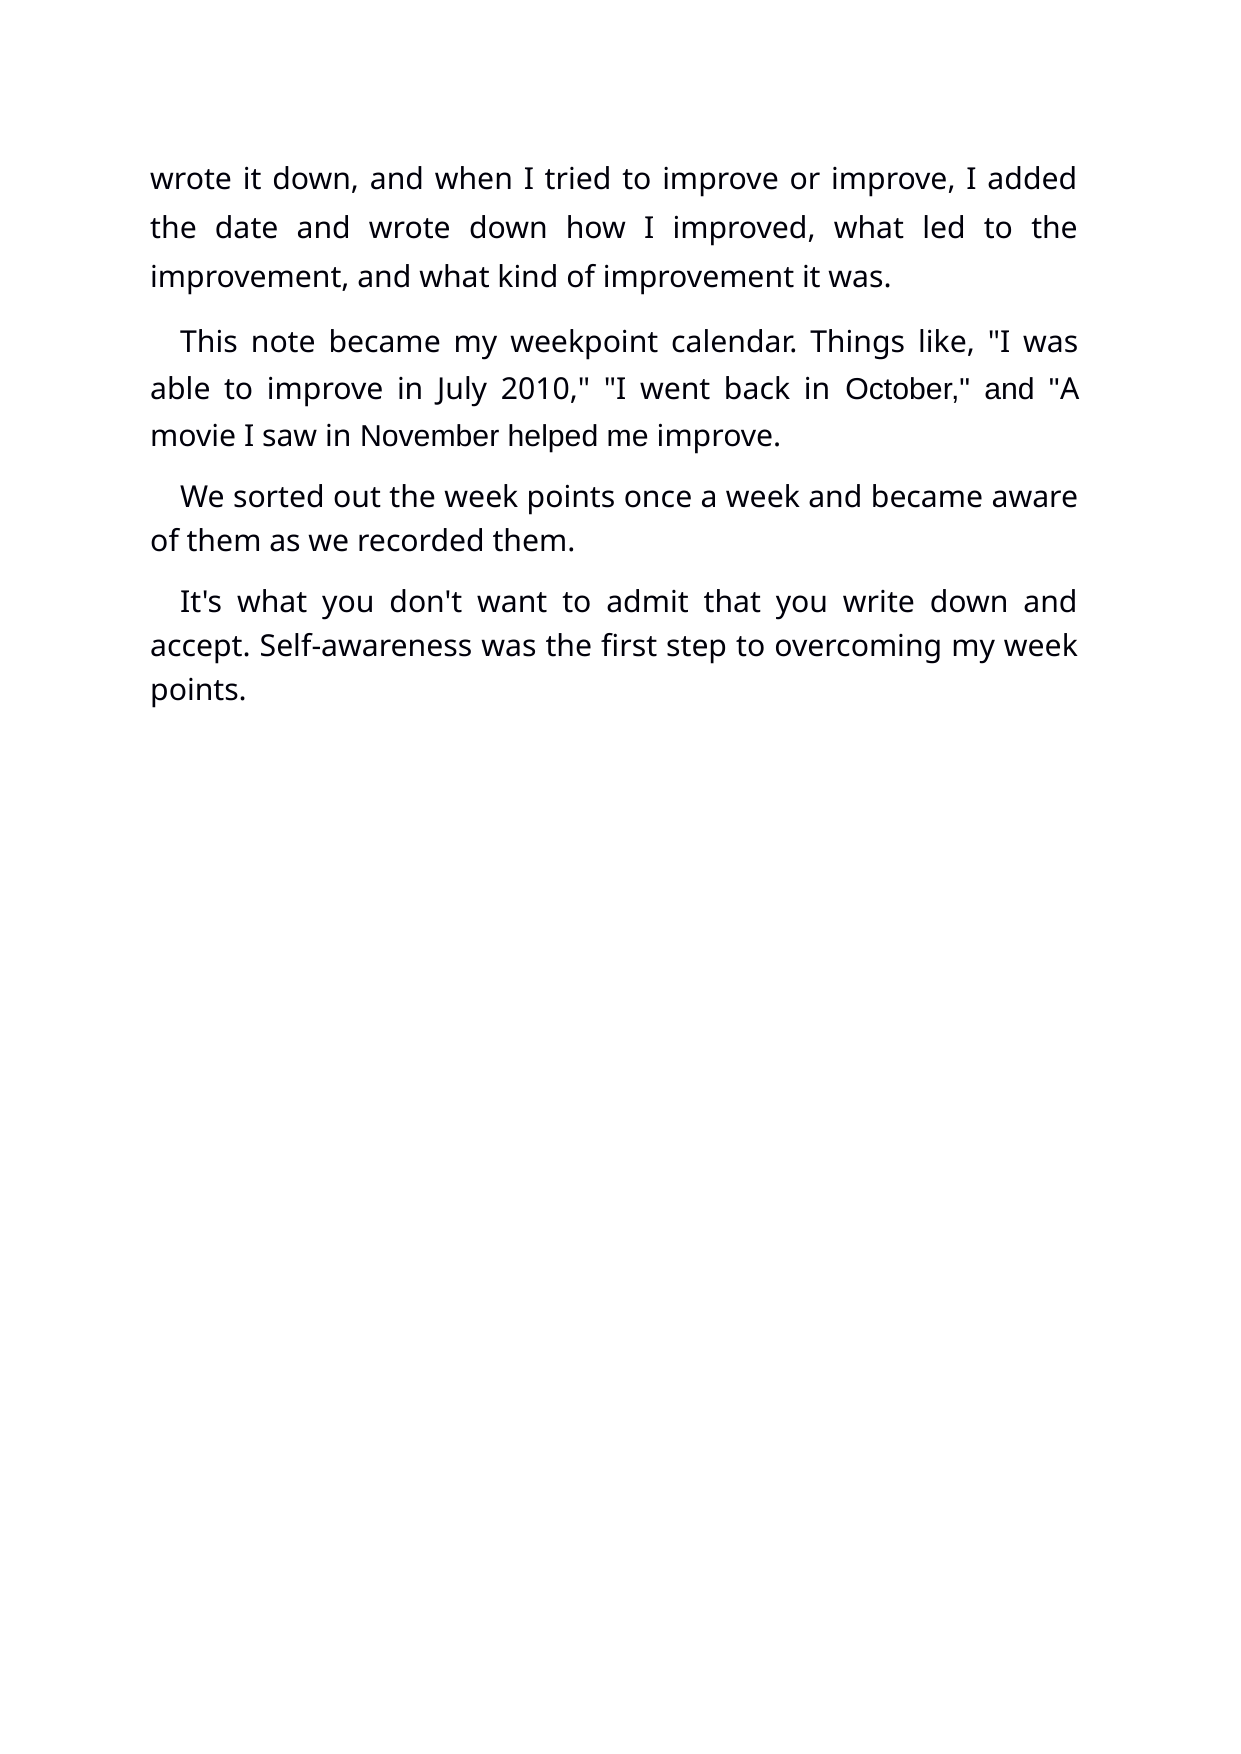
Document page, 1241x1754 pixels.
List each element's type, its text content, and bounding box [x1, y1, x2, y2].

text We sorted out the week points once a week and became aware of them as we recorded them. [150, 472, 1079, 560]
text It's what you don't want to admit that you write down and accept. Self-awareness was the first step to overcoming my week points. [150, 577, 1079, 709]
text wrote it down, and when I tried to improve or improve, I added the date and wrote down how I improved, what led to the improvement, and what kind of improvement it was. [150, 150, 1079, 297]
text This note became my weekpoint calendar. Things like, "I was able to improve in July 2010," "I went back in October," and "A movie I saw in November helped me improve. [150, 314, 1079, 456]
